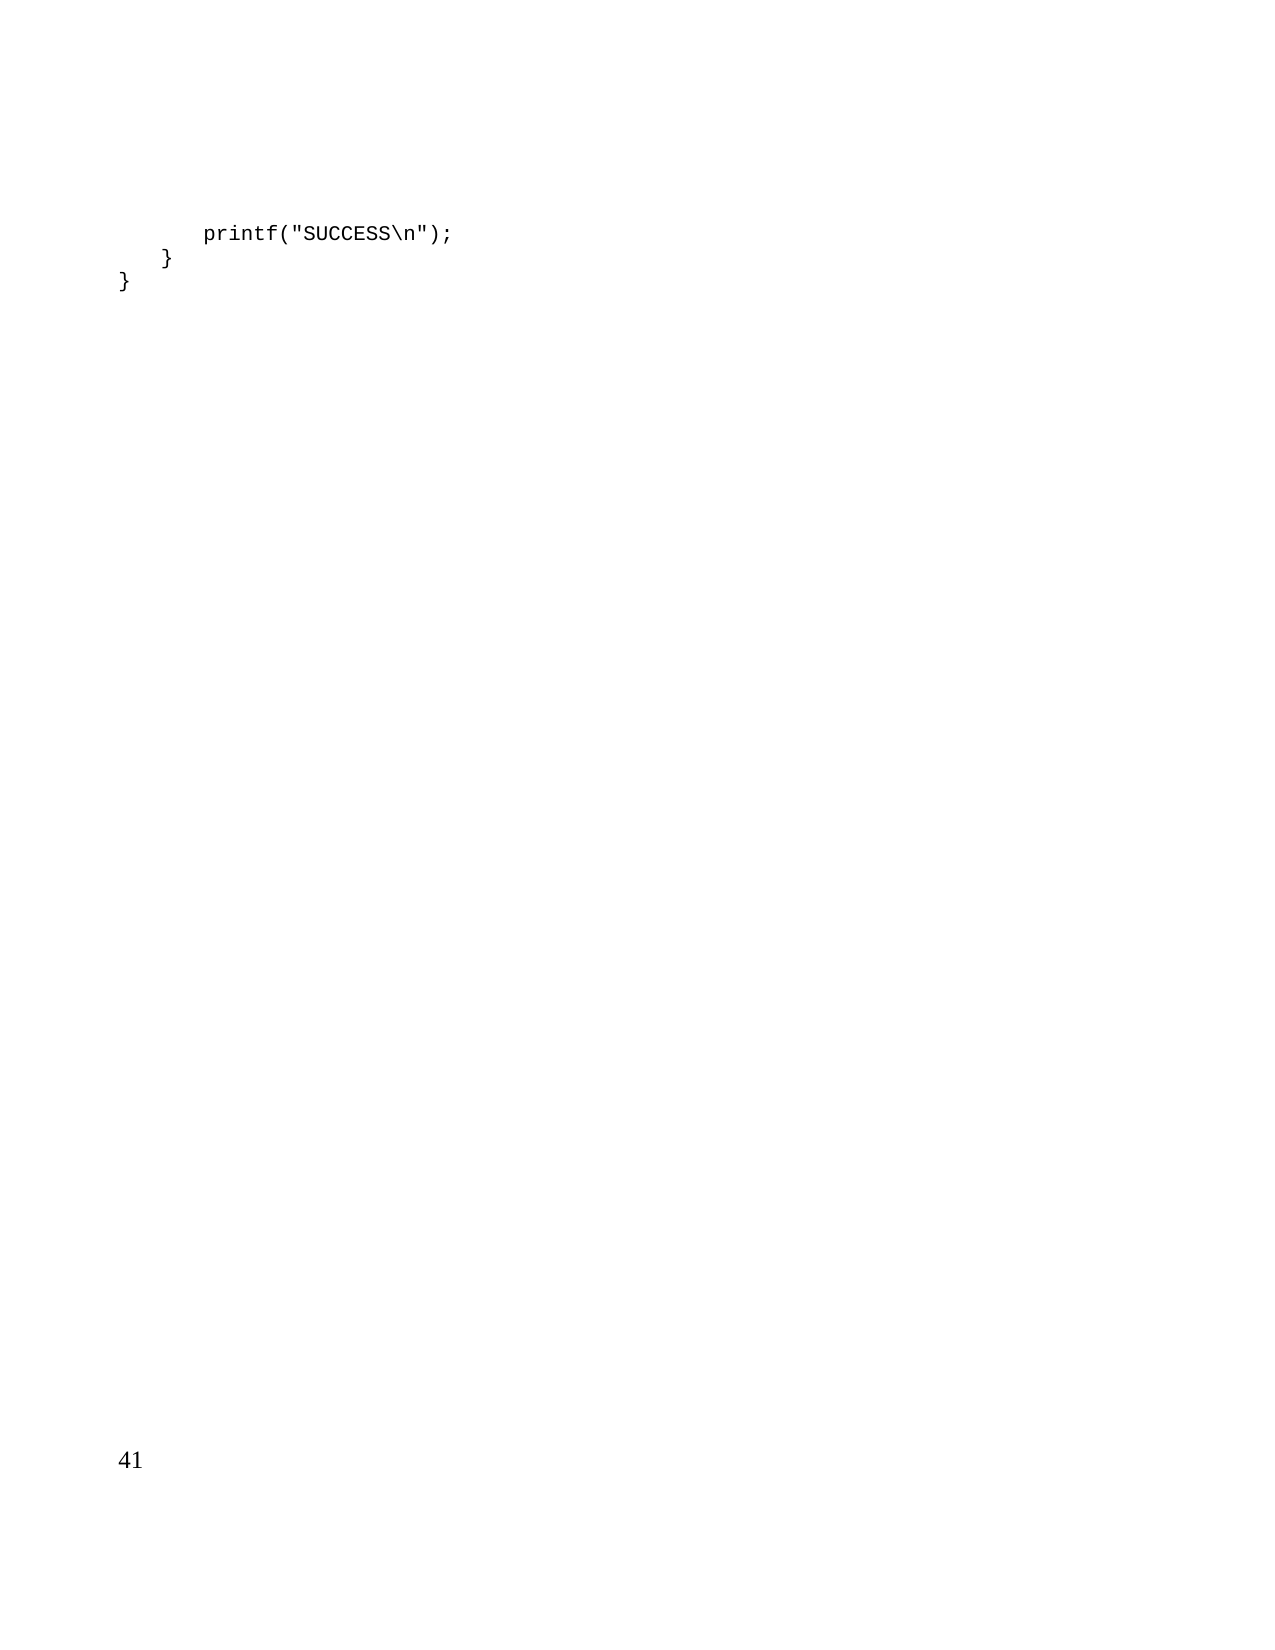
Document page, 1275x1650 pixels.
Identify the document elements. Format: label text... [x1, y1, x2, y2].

text } [118, 270, 1157, 294]
text printf("SUCCESS\n"); [118, 223, 1157, 247]
text } [118, 247, 1157, 270]
